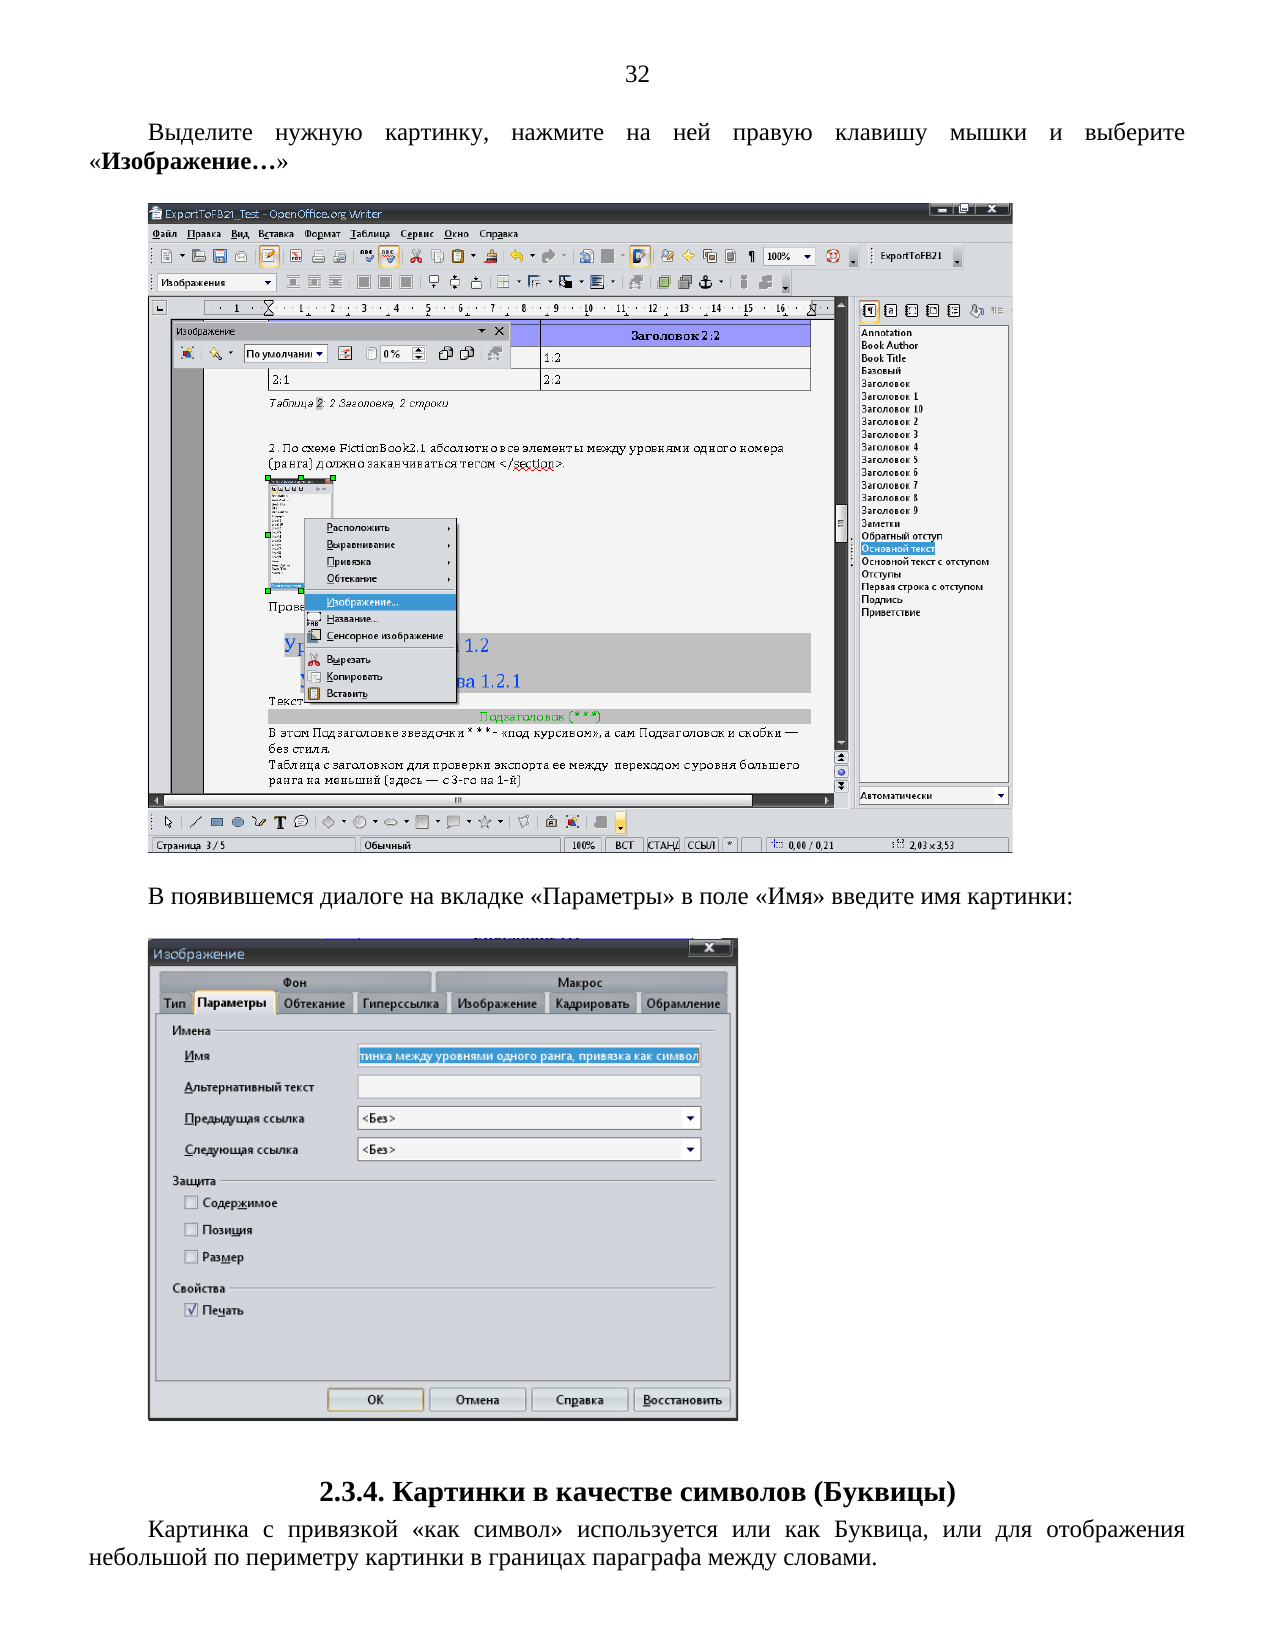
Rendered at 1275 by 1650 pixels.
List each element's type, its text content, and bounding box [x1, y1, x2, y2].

text В появившемся диалоге на вкладке «Параметры» в поле «Имя» введите имя картинки: [89, 881, 1186, 910]
picture [147, 203, 1013, 853]
text Выделите нужную картинку, нажмите на ней правую клавишу мышки и выберите «Изображение…» [89, 117, 1186, 175]
subtitle 2.3.4. Картинки в качестве символов (Буквицы) [89, 1474, 1186, 1507]
text Картинка с привязкой «как символ» используется или как Буквица, или для отображения небольшой по периметру картинки в границах параграфа между словами. [89, 1514, 1186, 1571]
picture [147, 938, 739, 1421]
